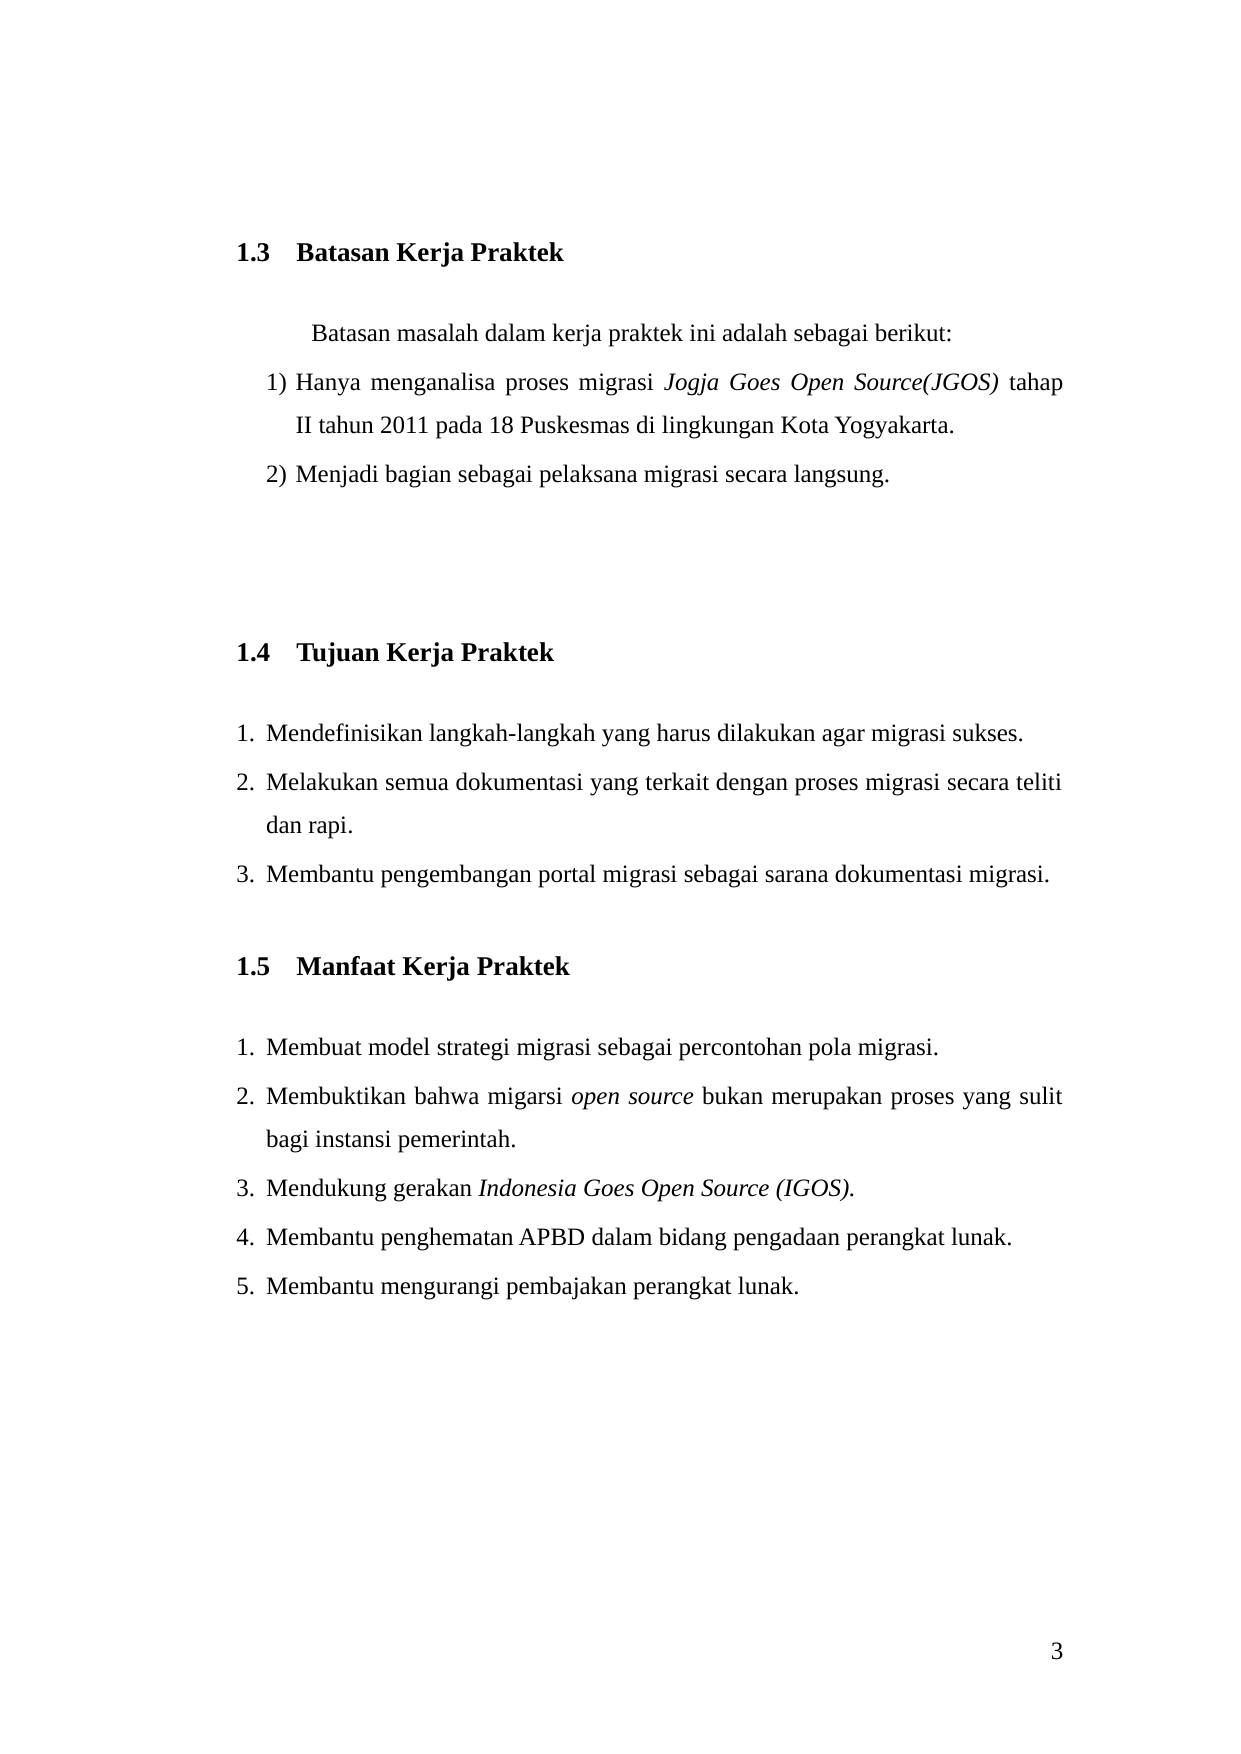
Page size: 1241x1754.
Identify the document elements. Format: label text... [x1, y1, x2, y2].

list Mendukung gerakan Indonesia Goes Open Source (IGOS). [236, 1173, 1063, 1202]
list Menjadi bagian sebagai pelaksana migrasi secara langsung. [266, 459, 1063, 488]
subtitle Tujuan Kerja Praktek [236, 636, 1063, 667]
list Membantu pengembangan portal migrasi sebagai sarana dokumentasi migrasi. [236, 859, 1063, 888]
list Mendefinisikan langkah-langkah yang harus dilakukan agar migrasi sukses. [236, 718, 1063, 747]
list Hanya menganalisa proses migrasi Jogja Goes Open Source(JGOS) tahap II tahun 2011 pada 18 Puskesmas di lingkungan Kota Yogyakarta. [266, 367, 1063, 439]
text Batasan masalah dalam kerja praktek ini adalah sebagai berikut: [236, 318, 1063, 347]
subtitle Batasan Kerja Praktek [236, 236, 1063, 267]
list Membantu penghematan APBD dalam bidang pengadaan perangkat lunak. [236, 1222, 1063, 1251]
list Membuktikan bahwa migarsi open source bukan merupakan proses yang sulit bagi instansi pemerintah. [236, 1081, 1063, 1153]
subtitle Manfaat Kerja Praktek [236, 950, 1063, 981]
list Membantu mengurangi pembajakan perangkat lunak. [236, 1271, 1063, 1300]
list Membuat model strategi migrasi sebagai percontohan pola migrasi. [236, 1032, 1063, 1061]
list Melakukan semua dokumentasi yang terkait dengan proses migrasi secara teliti dan rapi. [236, 767, 1063, 839]
